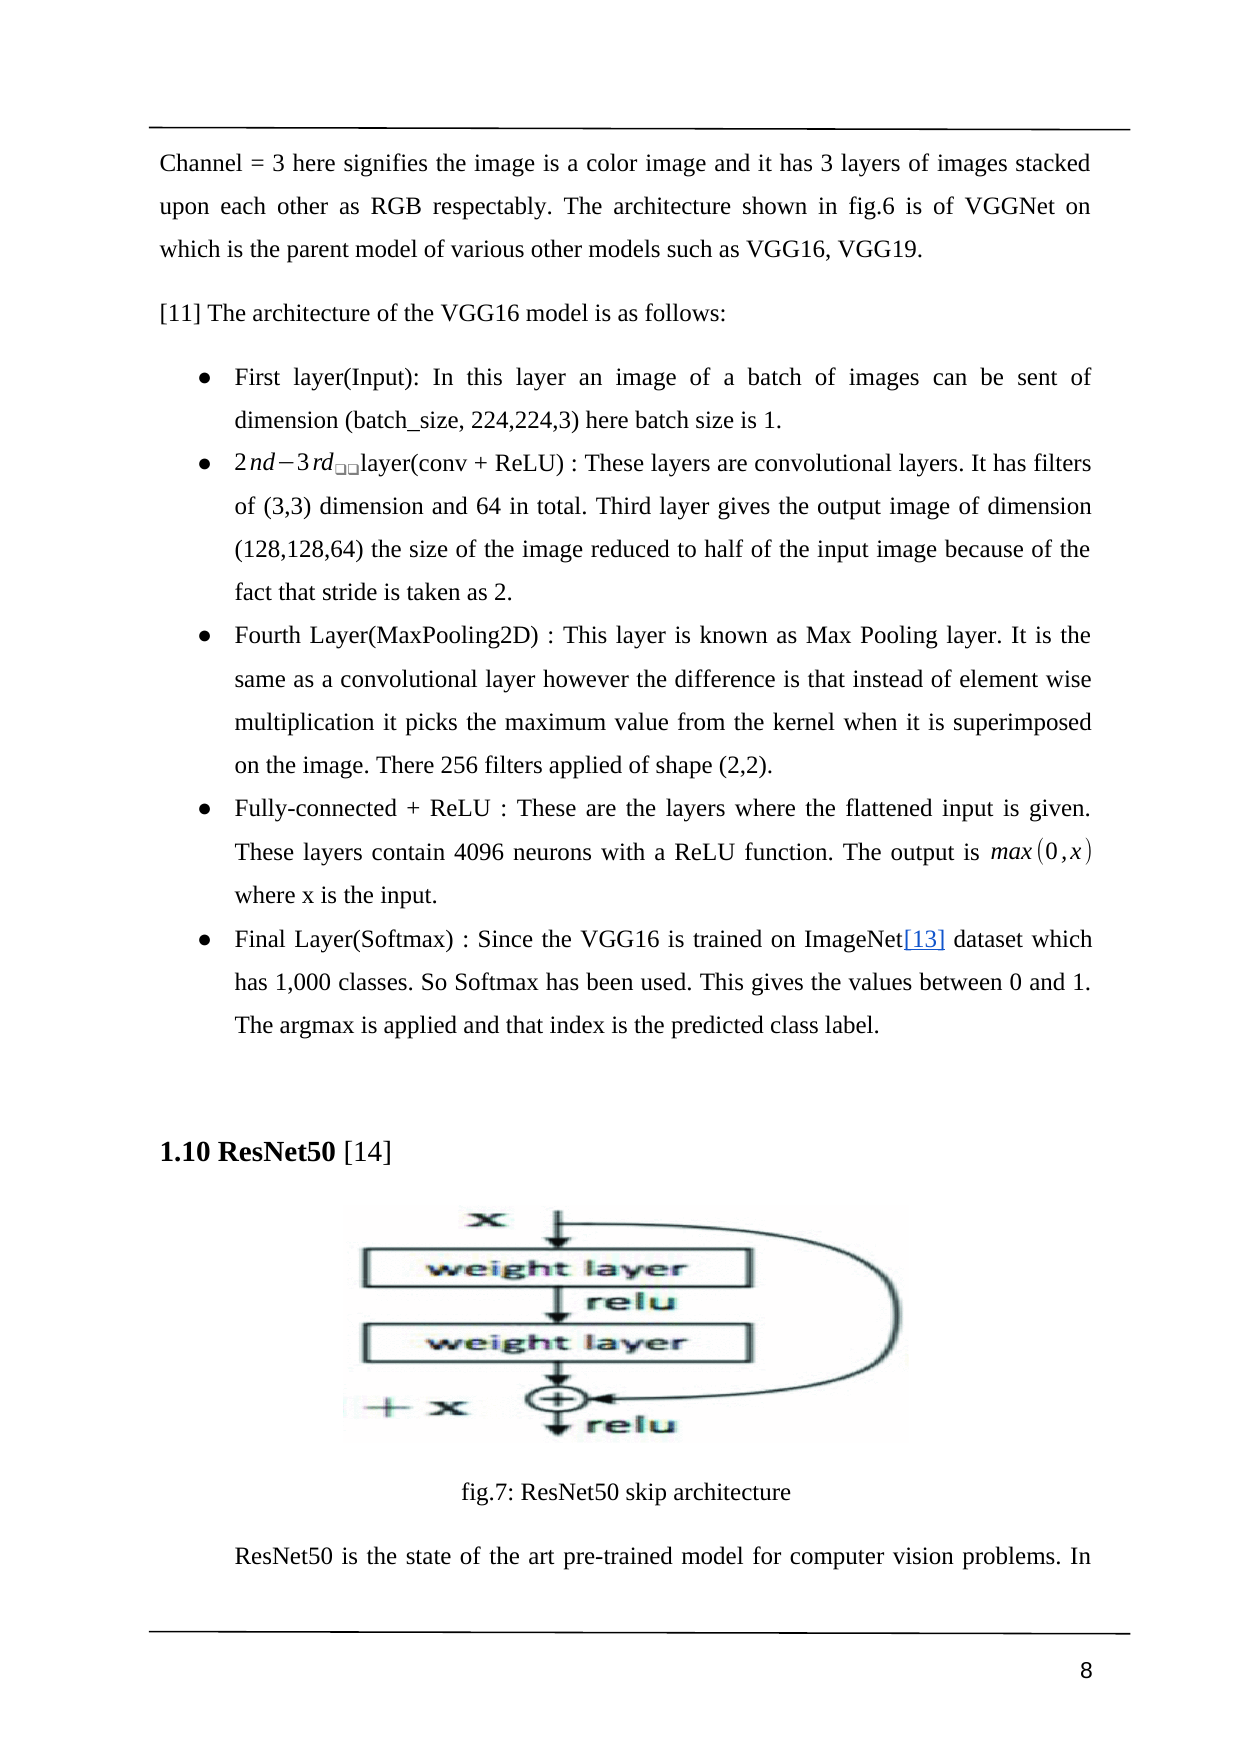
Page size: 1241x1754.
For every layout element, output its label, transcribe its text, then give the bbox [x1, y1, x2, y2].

list Fully-connected + ReLU : These are the layers where the flattened input is given. These layers contain 4096 neurons with a ReLU function. The output is where x is the input. [197, 793, 1092, 909]
text 1.10 ResNet50 [14] [159, 1134, 1092, 1168]
text Channel = 3 here signifies the image is a color image and it has 3 layers of images stacked upon each other as RGB respectably. The architecture shown in fig.6 is of VGGNet on which is the parent model of various other models such as VGG16, VGG19. [159, 148, 1092, 263]
list layer(conv + ReLU) : These layers are convolutional layers. It has filters of (3,3) dimension and 64 in total. Third layer gives the output image of dimension (128,128,64) the size of the image reduced to half of the input image because of the fact that stride is taken as 2. [197, 448, 1092, 606]
picture [343, 1205, 909, 1443]
list Fourth Layer(MaxPooling2D) : This layer is known as Max Pooling layer. It is the same as a convolutional layer however the difference is that instead of element wise multiplication it picks the maximum value from the kernel when it is superimposed on the image. There 256 filters applied of shape (2,2). [197, 621, 1092, 779]
text fig.7: ResNet50 skip architecture [159, 1477, 1092, 1506]
text [11] The architecture of the VGG16 model is as follows: [159, 298, 1092, 327]
text ResNet50 is the state of the art pre-trained model for computer vision problems. In [159, 1541, 1092, 1569]
list First layer(Input): In this layer an image of a batch of images can be sent of dimension (batch_size, 224,224,3) here batch size is 1. [197, 362, 1092, 434]
list Final Layer(Softmax) : Since the VGG16 is trained on ImageNet[13] dataset which has 1,000 classes. So Softmax has been used. This gives the values between 0 and 1. The argmax is applied and that index is the predicted class label. [197, 924, 1092, 1039]
